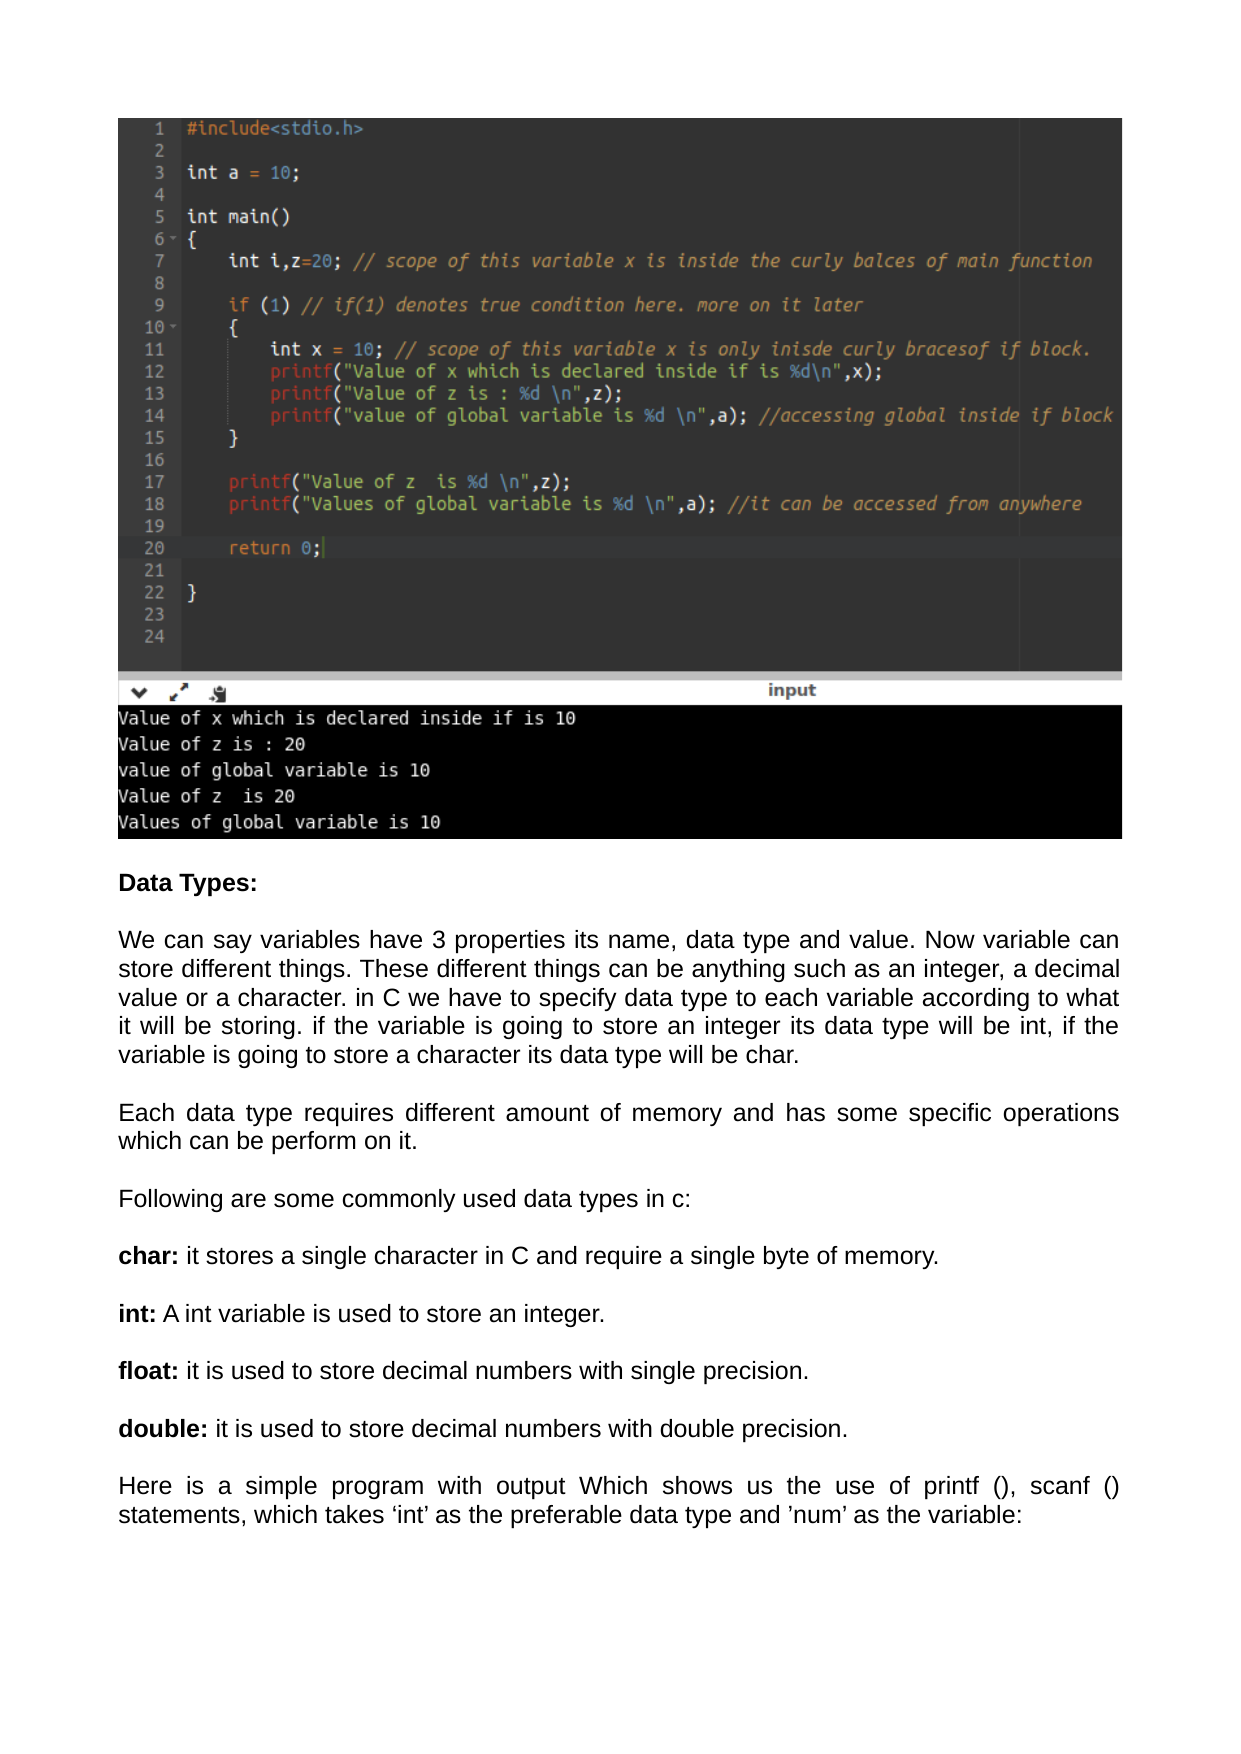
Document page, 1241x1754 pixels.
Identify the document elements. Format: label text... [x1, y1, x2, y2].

text Data Types: [118, 868, 1122, 896]
text Following are some commonly used data types in c: [118, 1184, 1122, 1213]
text char: it stores a single character in C and require a single byte of memory. [118, 1241, 1122, 1270]
text Here is a simple program with output Which shows us the use of printf (), scanf () statements, which takes ‘int’ as the preferable data type and ’num’ as the variable: [118, 1471, 1122, 1529]
text We can say variables have 3 properties its name, data type and value. Now variable can store different things. These different things can be anything such as an integer, a decimal value or a character. in C we have to specify data type to each variable according to what it will be storing. if the variable is going to store an integer its data type will be int, if the variable is going to store a character its data type will be char. [118, 925, 1122, 1069]
text Each data type requires different amount of memory and has some specific operations which can be perform on it. [118, 1098, 1122, 1155]
text int: A int variable is used to store an integer. [118, 1299, 1122, 1328]
text double: it is used to store decimal numbers with double precision. [118, 1414, 1122, 1443]
text float: it is used to store decimal numbers with single precision. [118, 1356, 1122, 1385]
